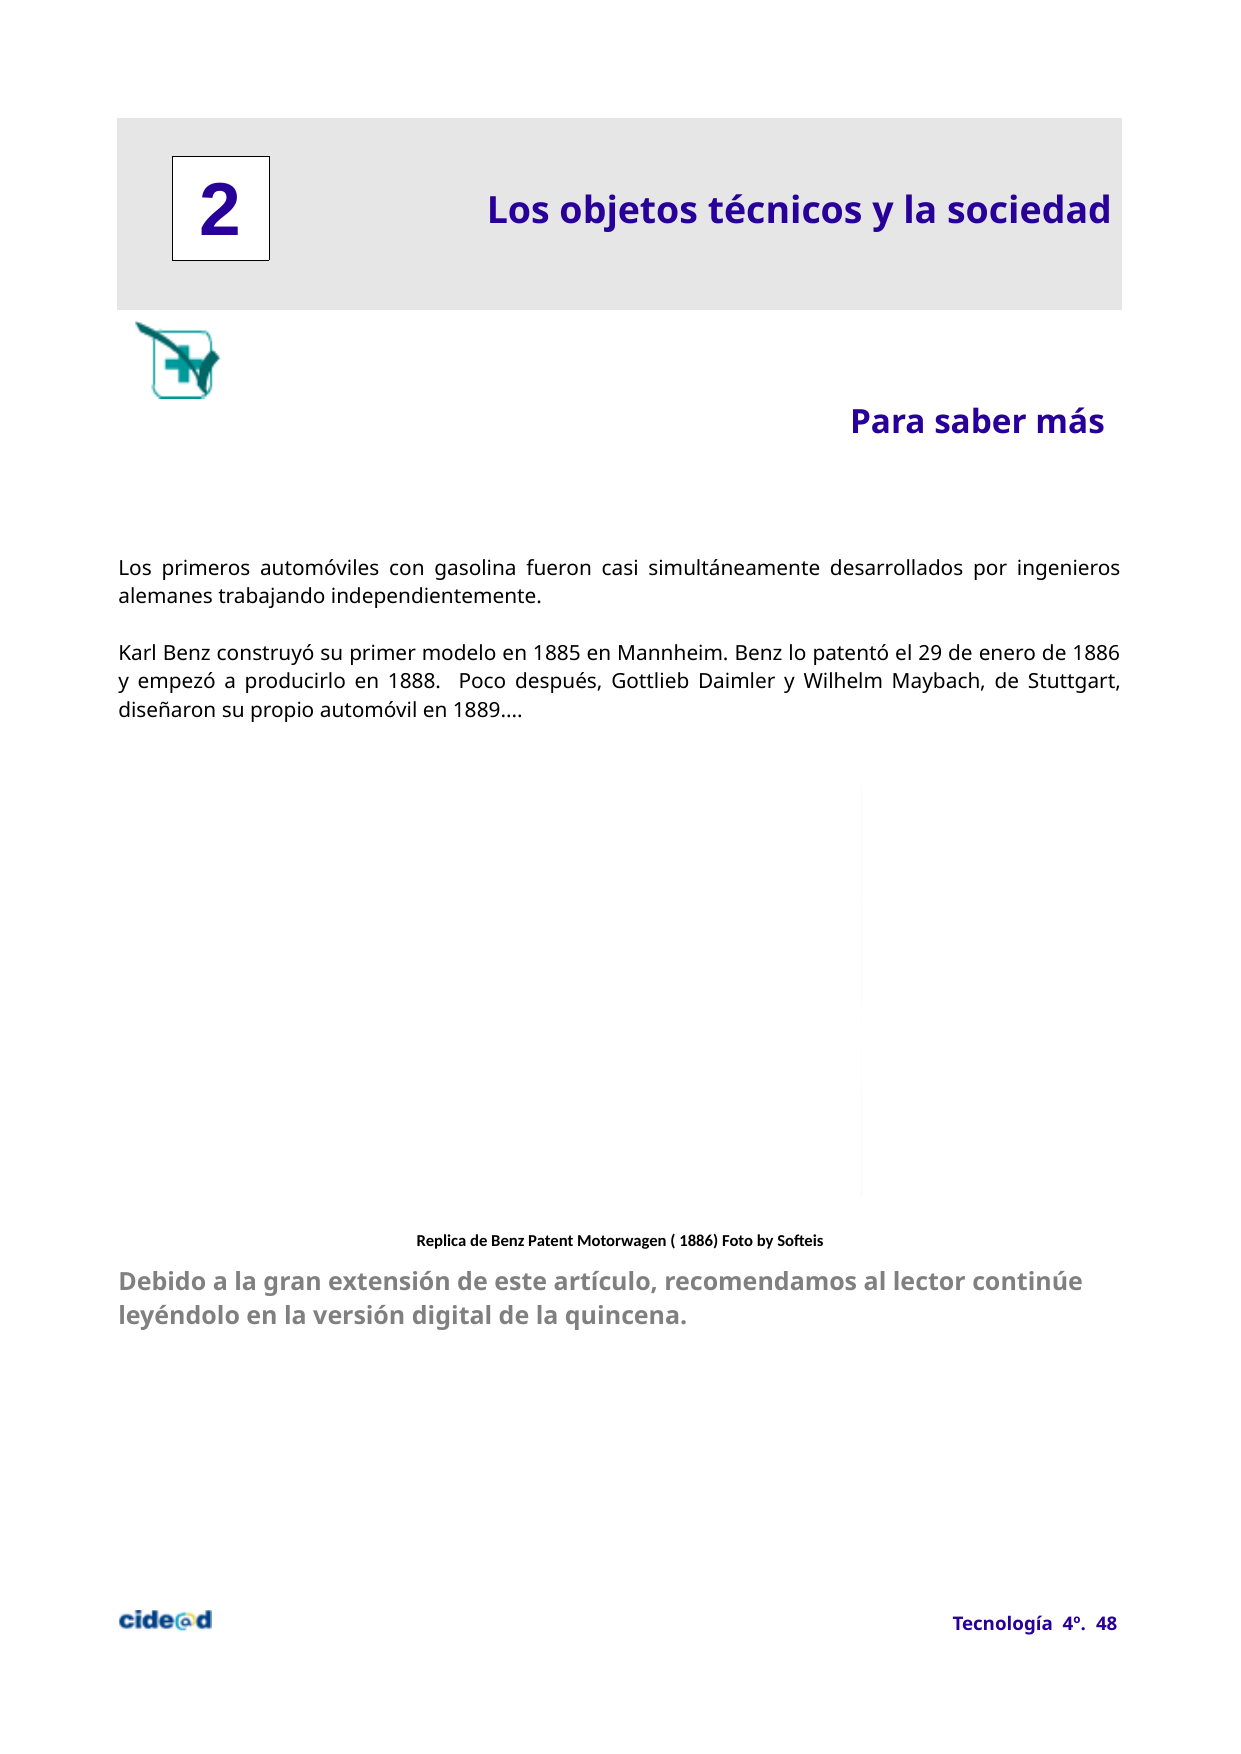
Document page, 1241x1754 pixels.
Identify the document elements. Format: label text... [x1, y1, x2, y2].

text Karl Benz construyó su primer modelo en 1885 en Mannheim. Benz lo patentó el 29 de enero de 1886 y empezó a producirlo en 1888. Poco después, Gottlieb Daimler y Wilhelm Maybach, de Stuttgart, diseñaron su propio automóvil en 1889.... [118, 638, 1122, 723]
text Replica de Benz Patent Motorwagen ( 1886) Foto by Softeis [118, 1231, 1122, 1251]
text Los primeros automóviles con gasolina fueron casi simultáneamente desarrollados por ingenieros alemanes trabajando independientemente. [118, 553, 1122, 610]
text Debido a la gran extensión de este artículo, recomendamos al lector continúe leyéndolo en la versión digital de la quincena. [118, 1263, 1122, 1332]
table_header Los objetos técnicos y la sociedad [117, 118, 1122, 310]
picture [118, 1610, 212, 1632]
text Para saber más [118, 310, 1122, 444]
picture [134, 321, 223, 399]
